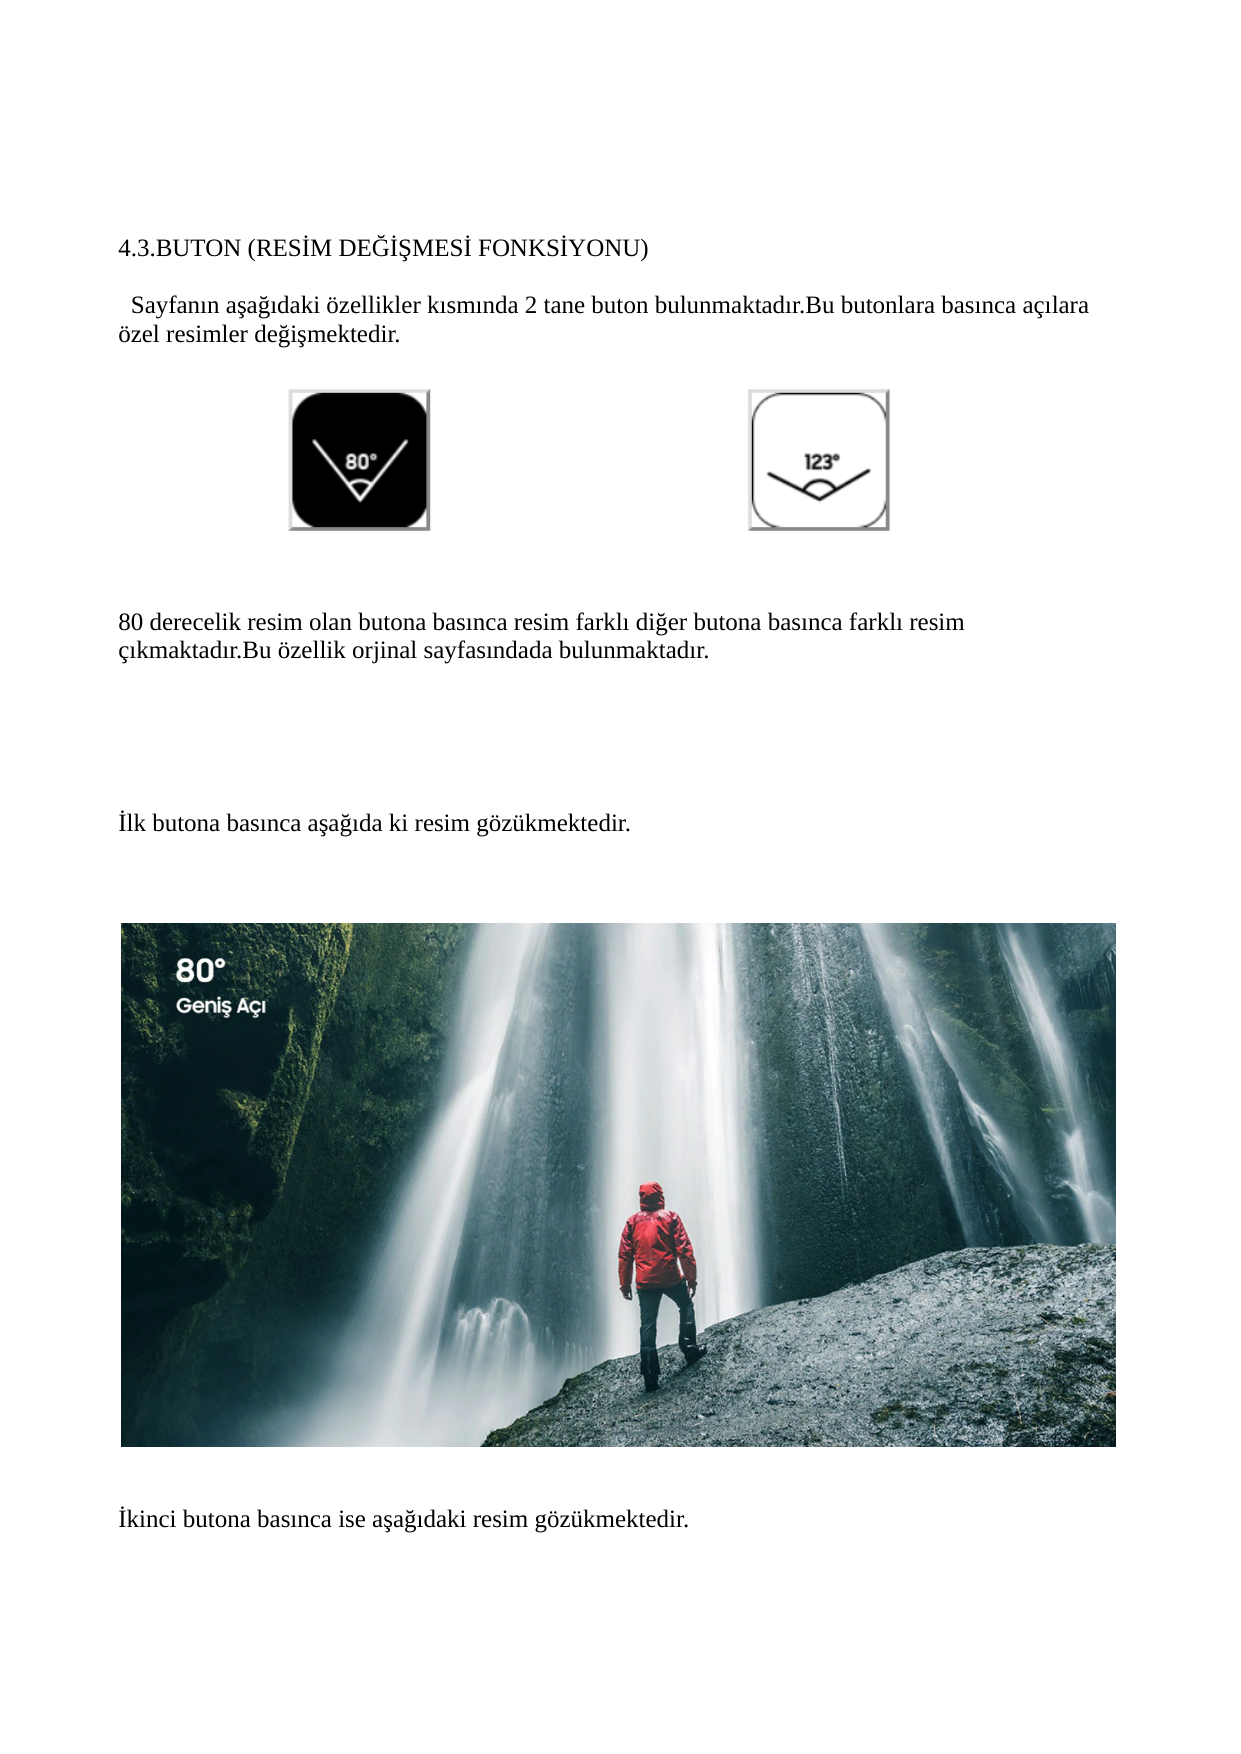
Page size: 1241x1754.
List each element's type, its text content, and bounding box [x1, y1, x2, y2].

text İlk butona basınca aşağıda ki resim gözükmektedir. [118, 808, 1122, 837]
text Sayfanın aşağıdaki özellikler kısmında 2 tane buton bulunmaktadır.Bu butonlara basınca açılara özel resimler değişmektedir. [118, 291, 1122, 348]
text İkinci butona basınca ise aşağıdaki resim gözükmektedir. [118, 1504, 1122, 1533]
text 80 derecelik resim olan butona basınca resim farklı diğer butona basınca farklı resim çıkmaktadır.Bu özellik orjinal sayfasındada bulunmaktadır. [118, 607, 1122, 664]
text 4.3.BUTON (RESİM DEĞİŞMESİ FONKSİYONU) [118, 233, 1122, 262]
